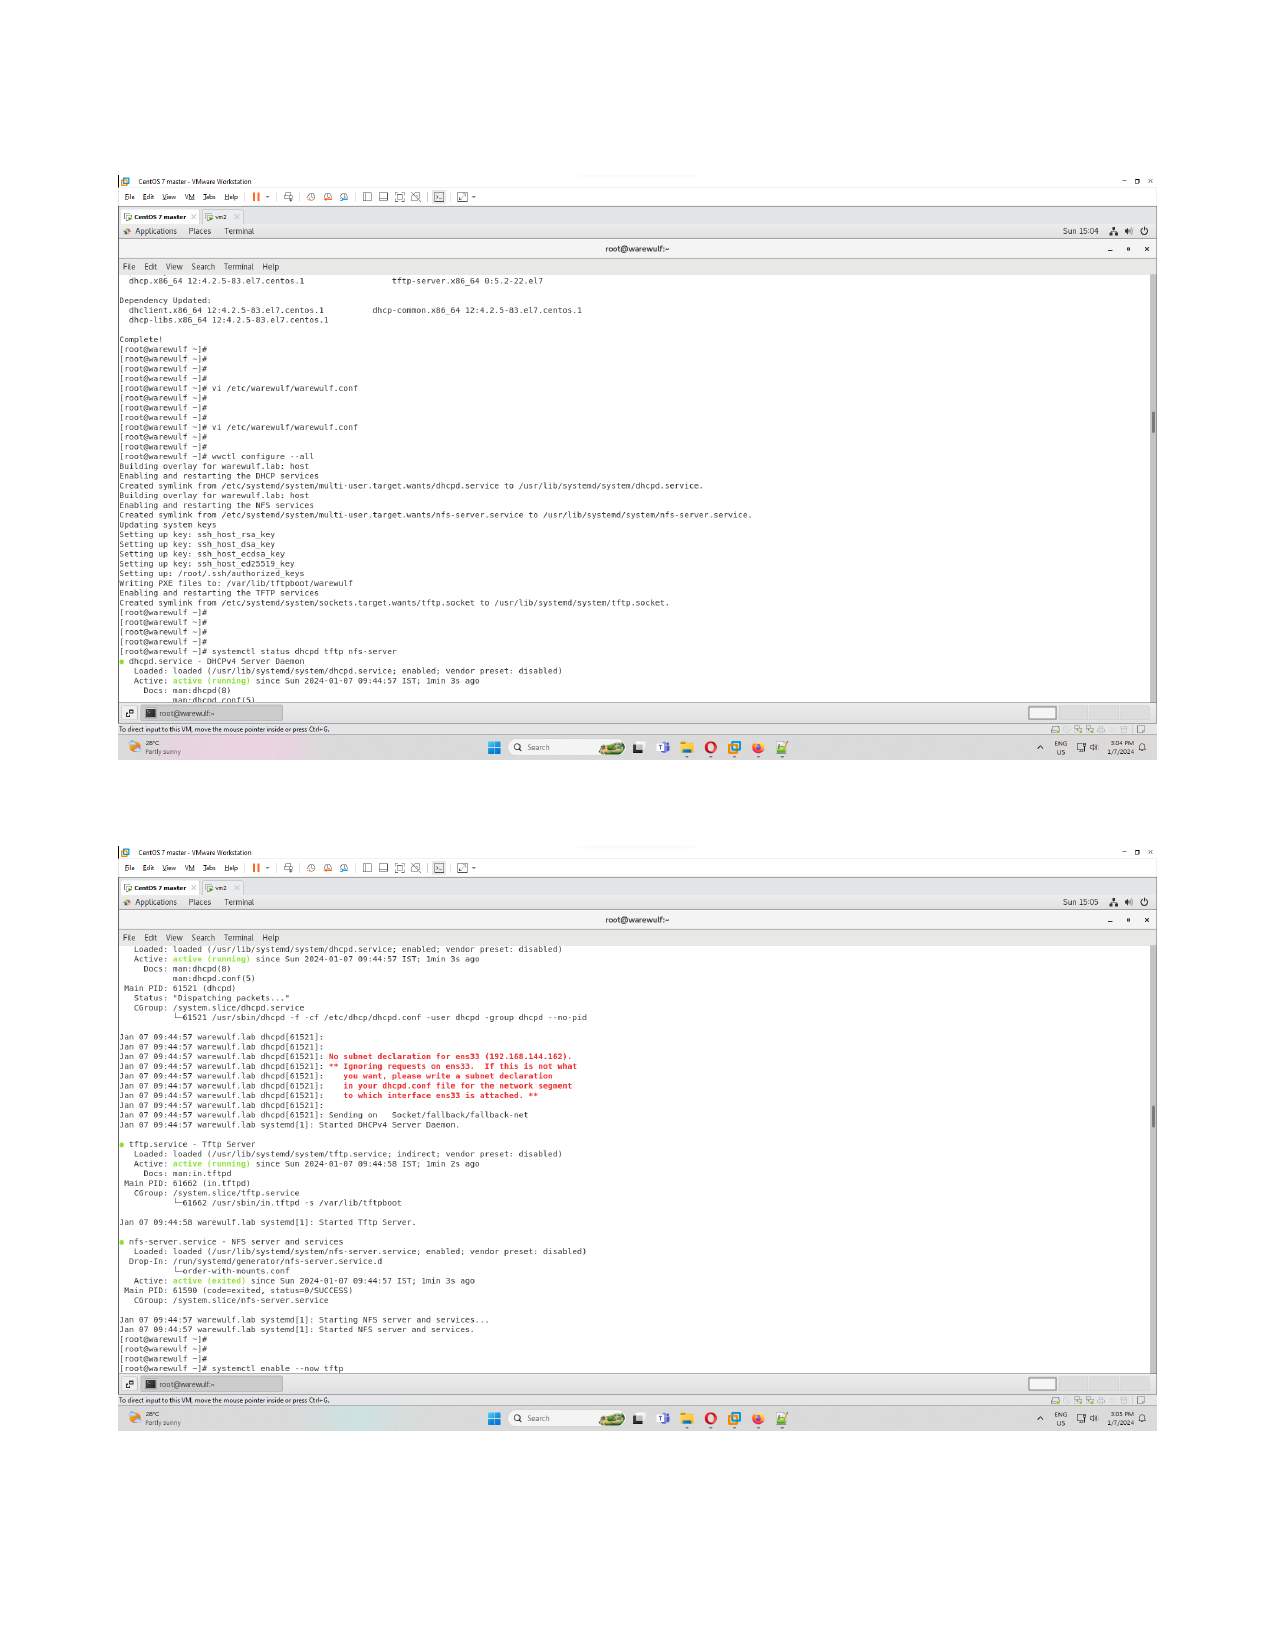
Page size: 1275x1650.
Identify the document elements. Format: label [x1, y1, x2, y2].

picture [118, 846, 1157, 1431]
picture [118, 175, 1157, 760]
